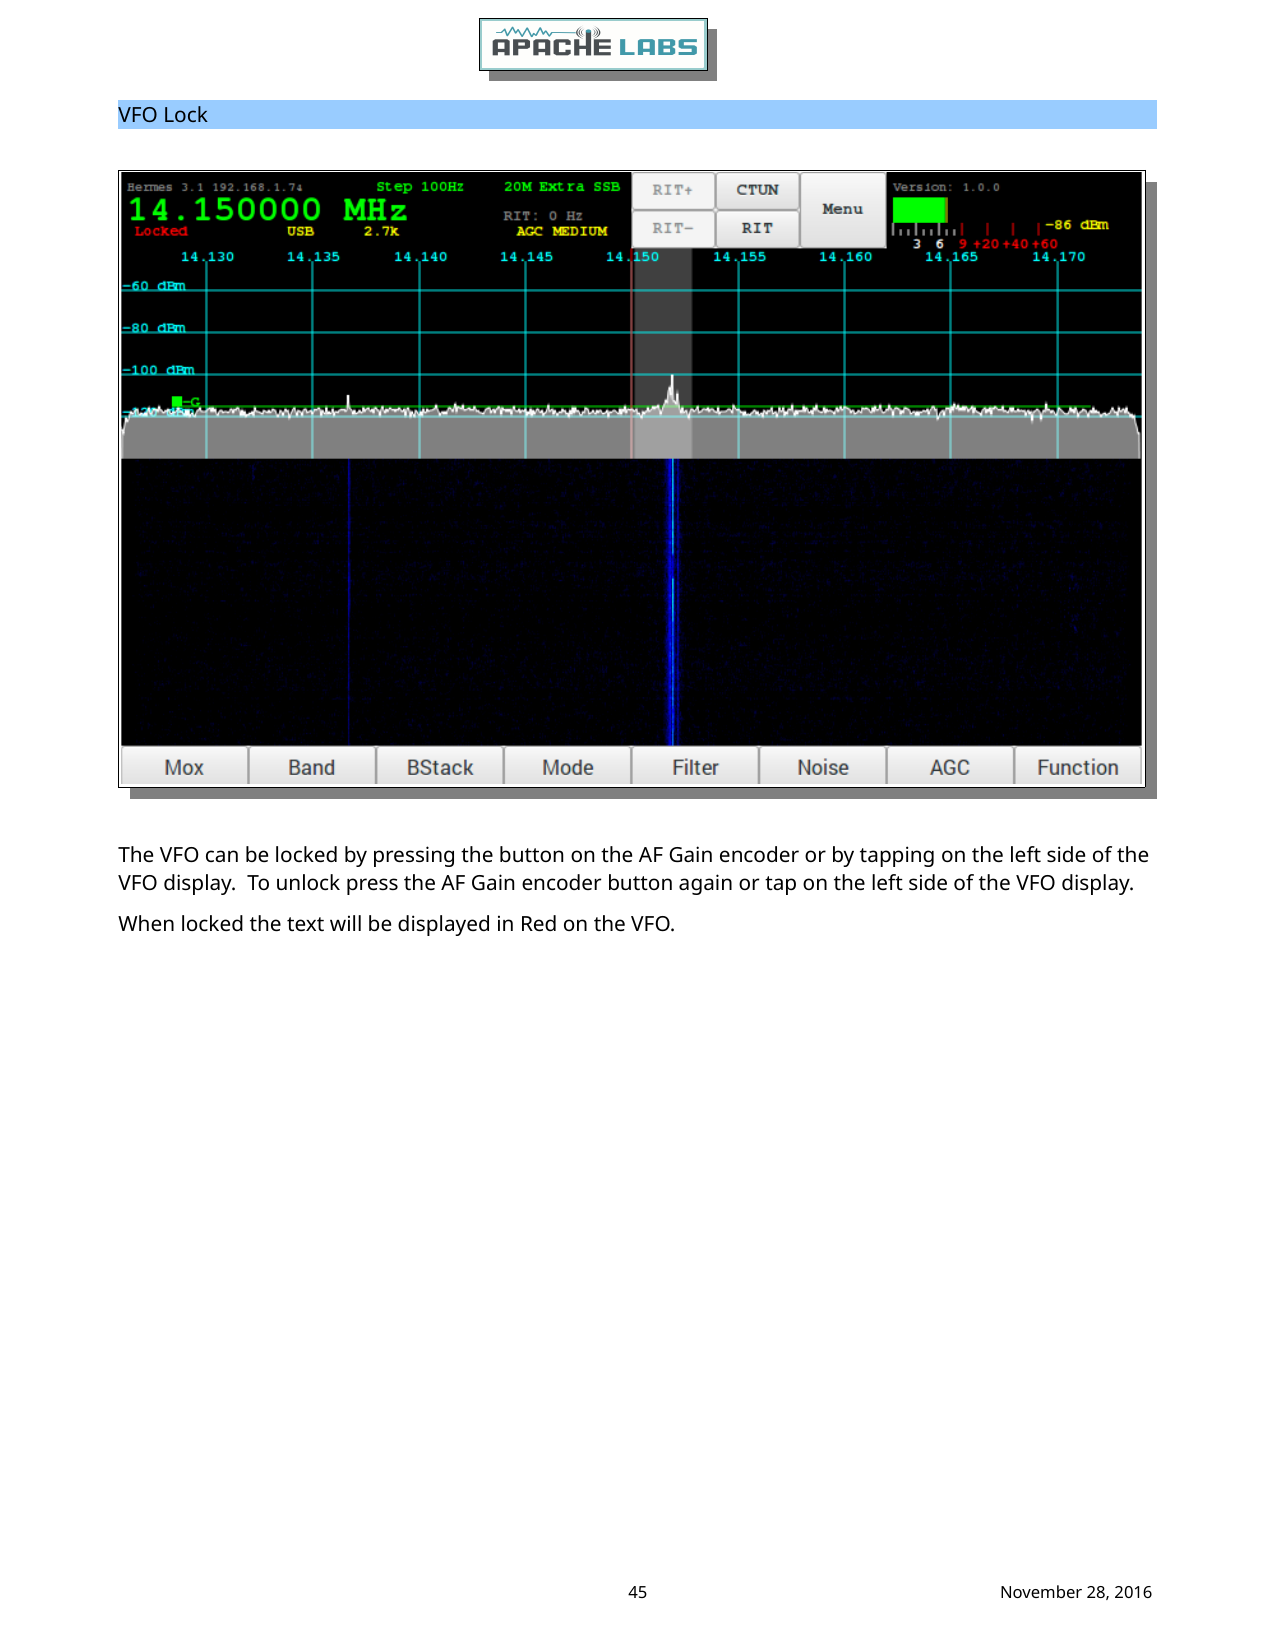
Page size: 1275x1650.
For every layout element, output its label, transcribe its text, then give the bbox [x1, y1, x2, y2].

text When locked the text will be displayed in Red on the VFO. [118, 909, 1157, 938]
text The VFO can be locked by pressing the button on the AF Gain encoder or by tapping on the left side of the VFO display. To unlock press the AF Gain encoder button again or tap on the left side of the VFO display. [118, 840, 1157, 897]
subtitle VFO Lock [118, 100, 1157, 129]
picture [482, 21, 704, 68]
picture [121, 172, 1142, 784]
